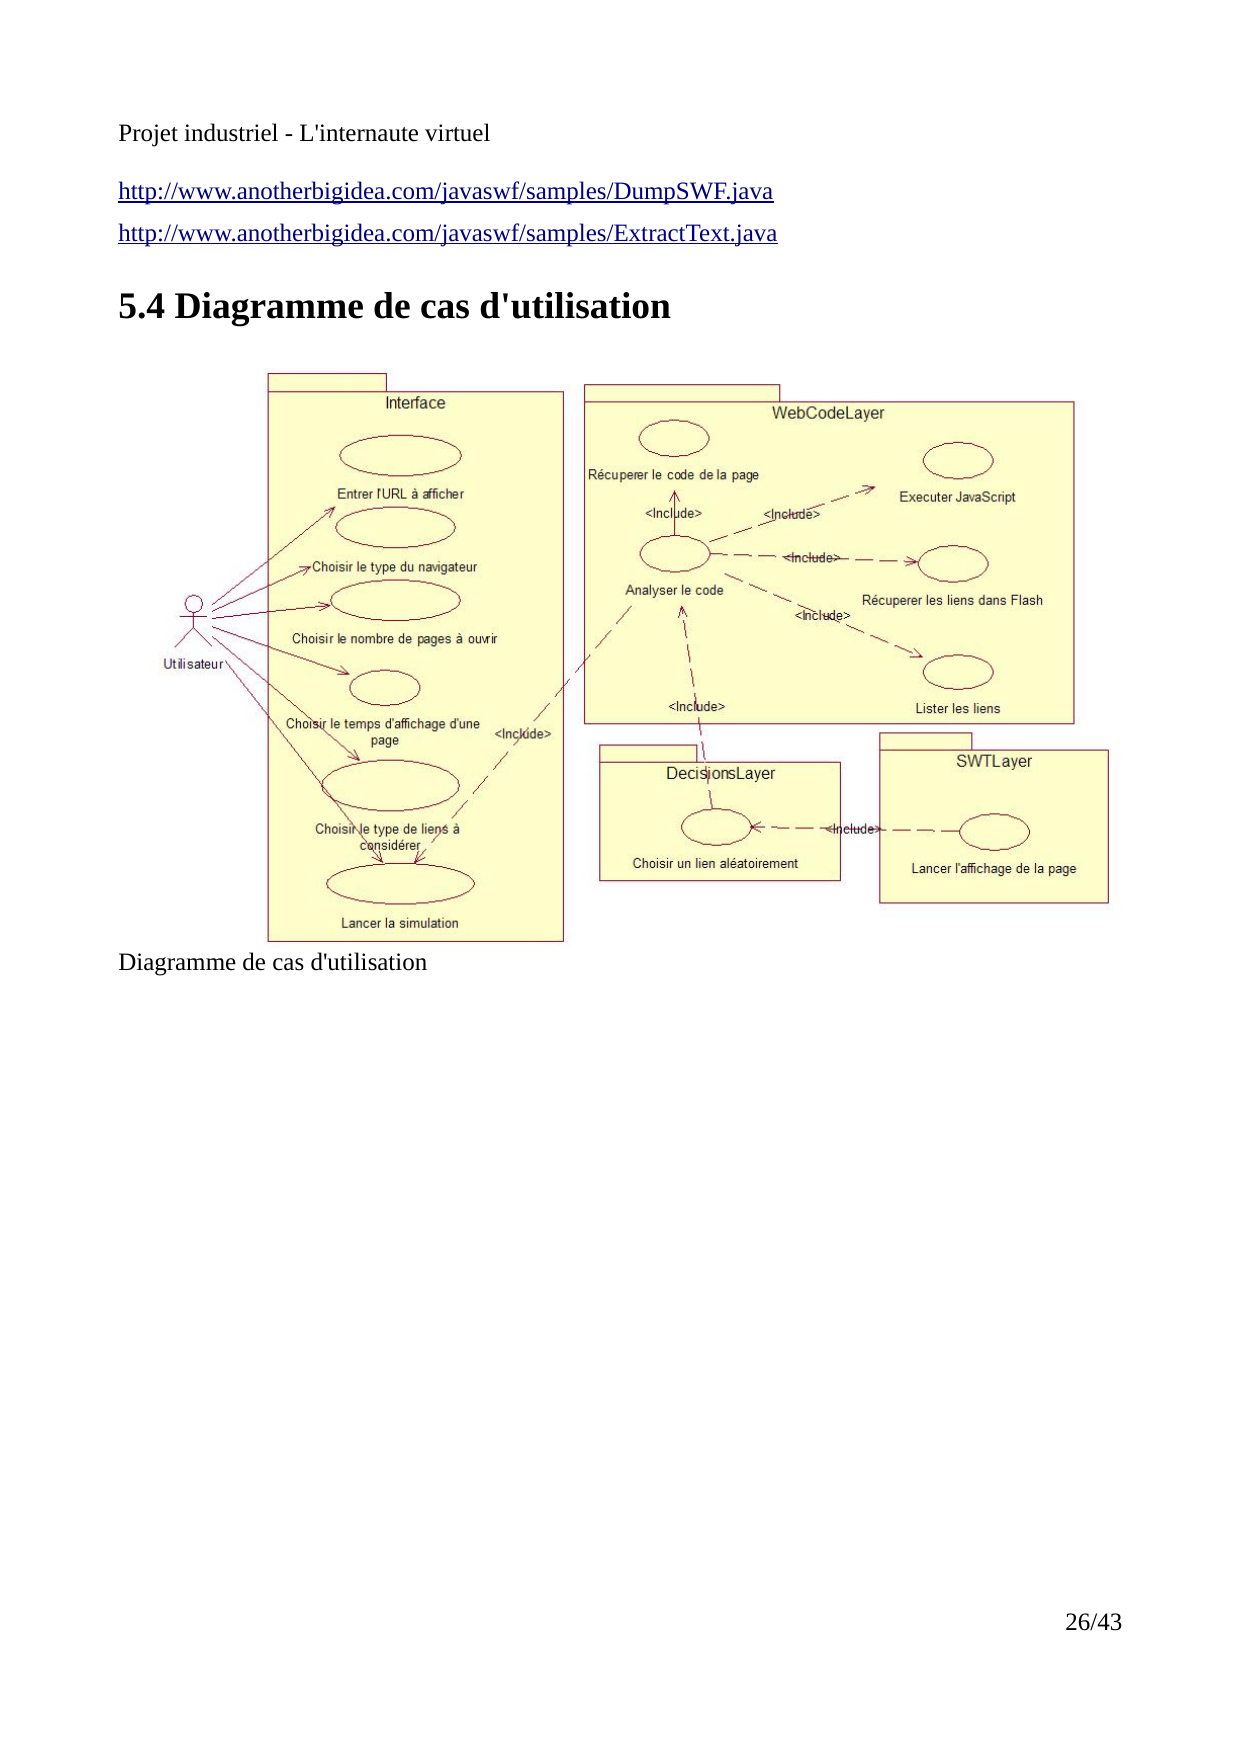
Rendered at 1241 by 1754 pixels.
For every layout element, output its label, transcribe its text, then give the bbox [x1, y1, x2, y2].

picture [118, 368, 1122, 948]
text http://www.anotherbigidea.com/javaswf/samples/ExtractText.java [118, 218, 1122, 246]
subtitle 5.4 Diagramme de cas d'utilisation [118, 284, 1122, 327]
text http://www.anotherbigidea.com/javaswf/samples/DumpSWF.java [118, 176, 1122, 205]
text Diagramme de cas d'utilisation [118, 948, 1122, 976]
